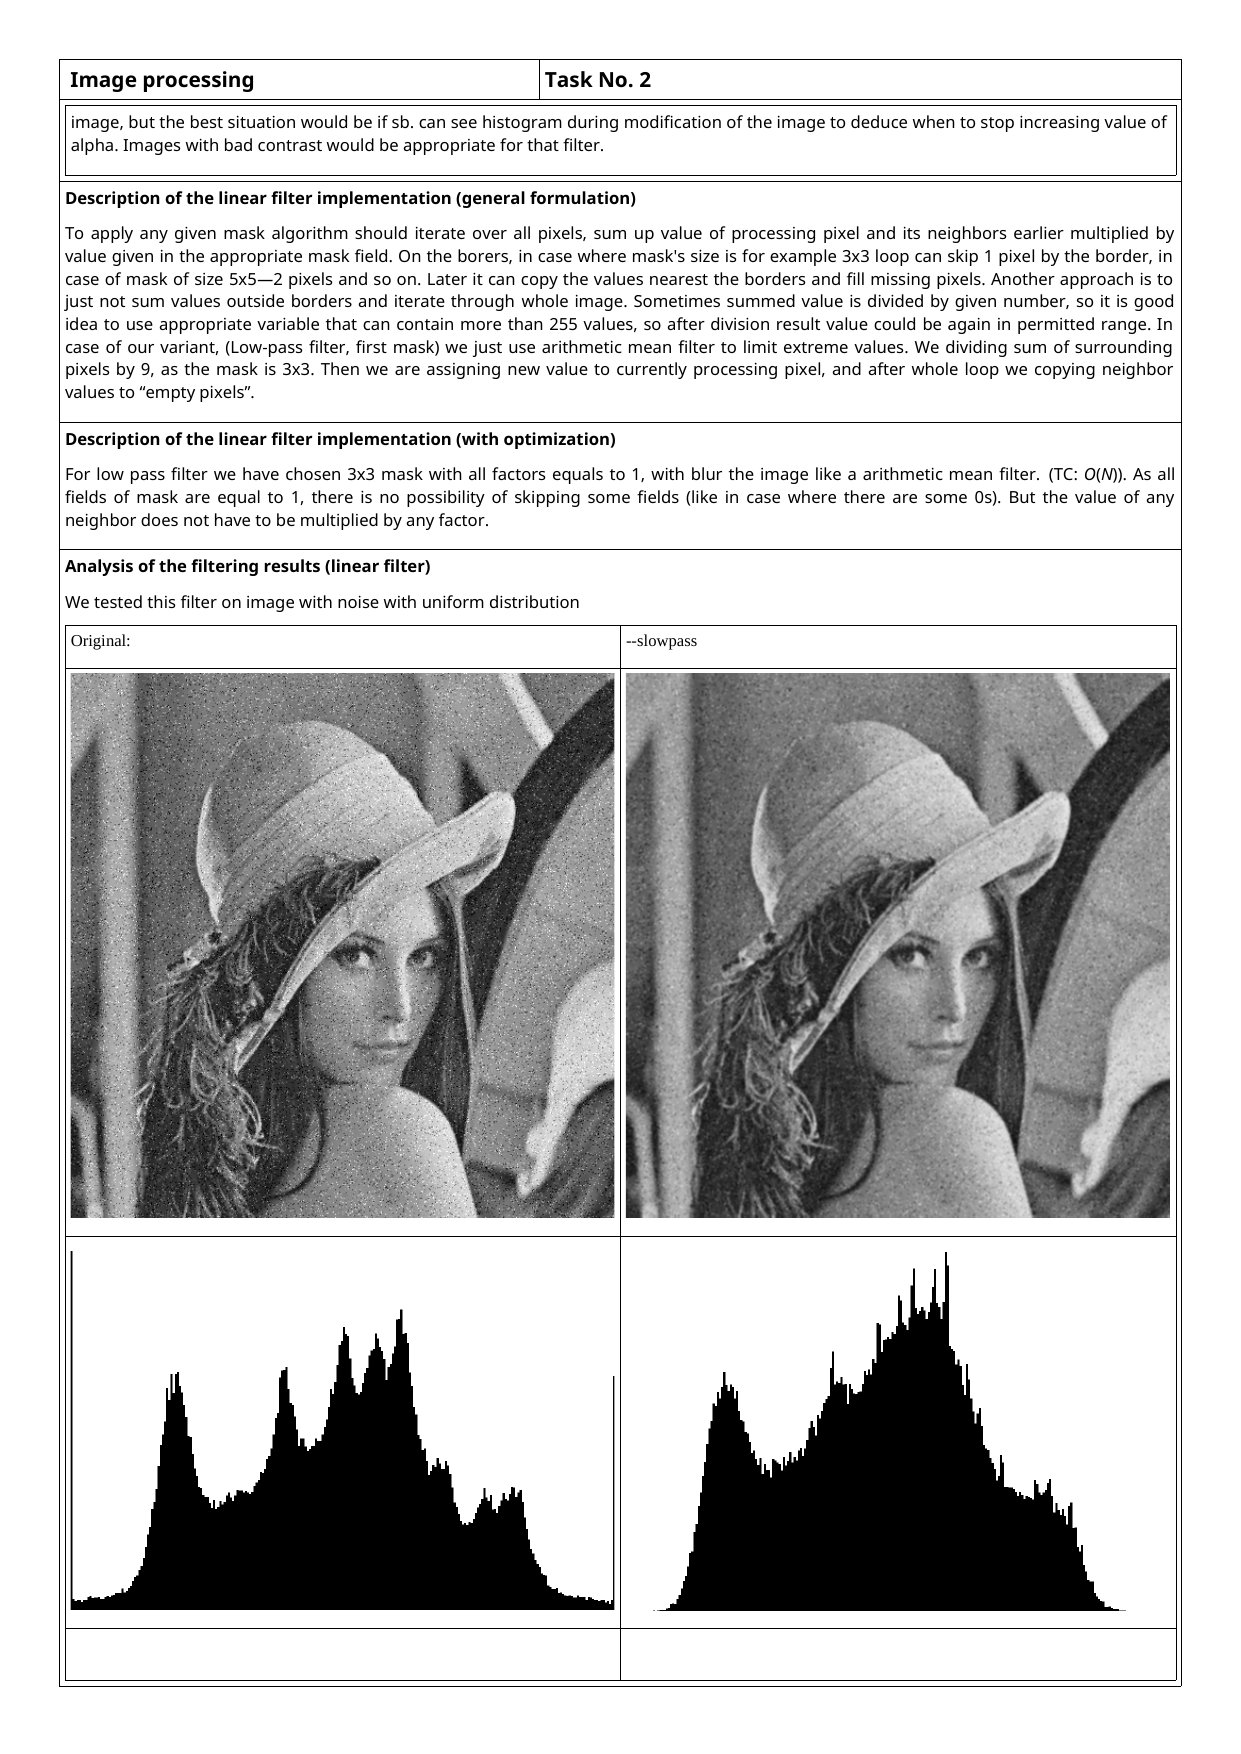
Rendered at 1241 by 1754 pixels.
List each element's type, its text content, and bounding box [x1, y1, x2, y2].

table_cell [621, 669, 1176, 1236]
picture [625, 673, 1170, 1218]
table_cell [66, 669, 620, 1236]
table_header Image processing [60, 60, 539, 99]
picture [70, 673, 615, 1218]
table_header --slowpass [621, 626, 1176, 668]
table_cell Image analysis on the basis of the histogram To decide which parameter use we made a following graph... …and we have chosen 165. Even if big improvement is not visible at first glance, histogram shows that distribution of brightness is better. As well as Image charcteristics: Higher arithmetic mean suggests that image is a little bit brighter. [60, 100, 1181, 181]
table_cell [621, 1629, 1176, 1680]
table_cell Description of the linear filter implementation (general formulation) To apply any given mask algorithm should iterate over all pixels, sum up value of processing pixel and its neighbors earlier multiplied by value given in the appropriate mask field. On the borers, in case where mask's size is for example 3x3 loop can skip 1 pixel by the border, in case of mask of size 5x5—2 pixels and so on. Later it can copy the values nearest the borders and fill missing pixels. Another approach is to just not sum values outside borders and iterate through whole image. Sometimes summed value is divided by given number, so it is good idea to use appropriate variable that can contain more than 255 values, so after division result value could be again in permitted range. In case of our variant, (Low-pass filter, first mask) we just use arithmetic mean filter to limit extreme values. We dividing sum of surrounding pixels by 9, as the mask is 3x3. Then we are assigning new value to currently processing pixel, and after whole loop we copying neighbor values to “empty pixels”. [60, 182, 1181, 422]
table_header Original: [66, 626, 620, 668]
table_cell [66, 1237, 620, 1628]
table_cell [66, 1629, 620, 1680]
picture [70, 1241, 615, 1610]
table_cell Analysis of the filtering results (linear filter) We tested this filter on image with noise with uniform distribution [60, 550, 1181, 1686]
table_cell image, but the best situation would be if sb. can see histogram during modification of the image to deduce when to stop increasing value of alpha. Images with bad contrast would be appropriate for that filter. [66, 106, 1176, 174]
table_header Task No. 2 [540, 60, 1181, 99]
picture [625, 1241, 1170, 1611]
table_cell [621, 1237, 1176, 1628]
table_cell Description of the linear filter implementation (with optimization) For low pass filter we have chosen 3x3 mask with all factors equals to 1, with blur the image like a arithmetic mean filter. (TC: O(N)). As all fields of mask are equal to 1, there is no possibility of skipping some fields (like in case where there are some 0s). But the value of any neighbor does not have to be multiplied by any factor. [60, 423, 1181, 549]
